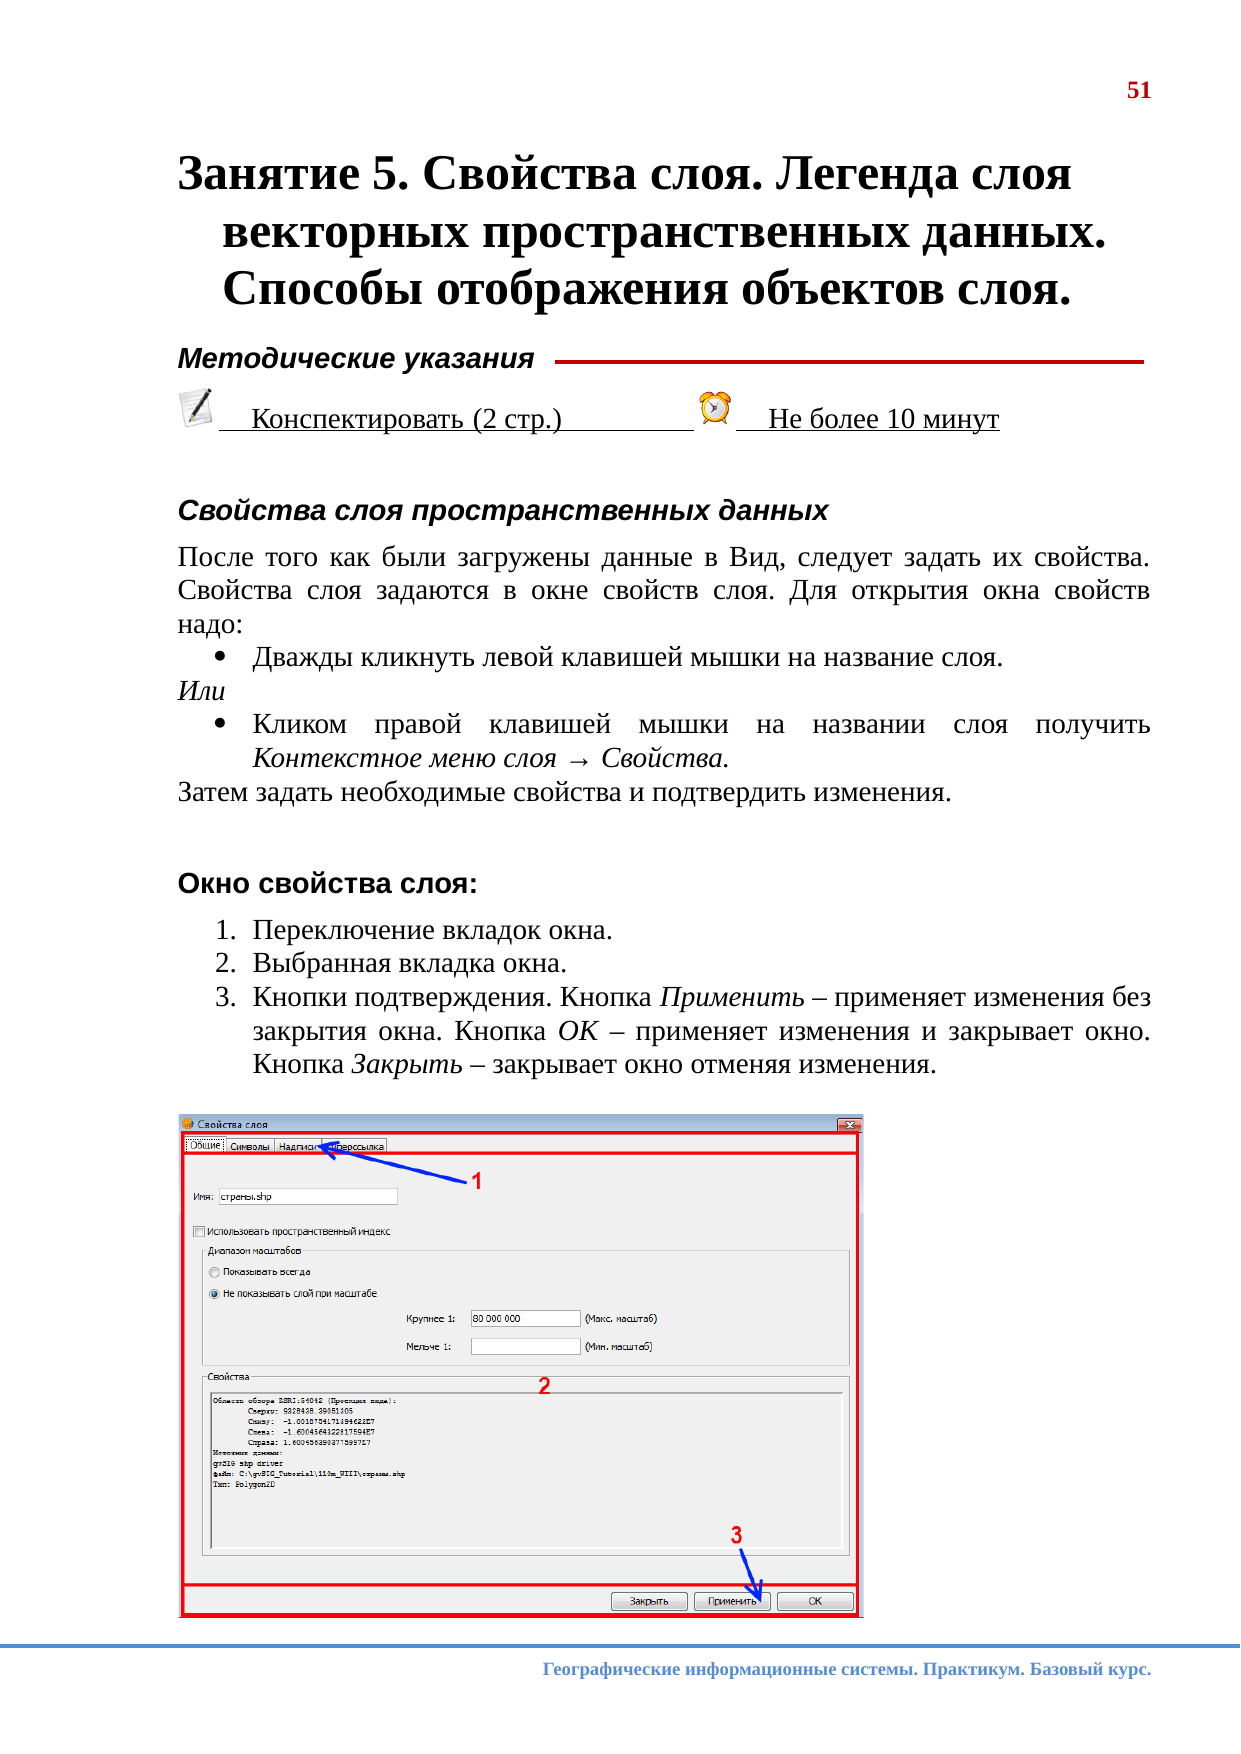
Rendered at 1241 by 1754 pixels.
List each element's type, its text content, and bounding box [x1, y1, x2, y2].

list Переключение вкладок окна. [215, 912, 1152, 946]
list Кликом правой клавишей мышки на названии слоя получить Контекстное меню слоя → Свойства. [215, 707, 1152, 774]
subtitle Свойства слоя пространственных данных [177, 493, 1152, 526]
list Выбранная вкладка окна. [215, 946, 1152, 979]
subtitle Методические указания [177, 341, 1152, 374]
picture [695, 388, 734, 427]
text Или [177, 673, 1152, 707]
list Дважды кликнуть левой клавишей мышки на название слоя. [215, 639, 1152, 673]
text Конспектировать (2 стр.) Не более 10 минут [177, 387, 1152, 434]
subtitle Занятие 5. Свойства слоя. Легенда слоя векторных пространственных данных. Способы отображения объектов слоя. [177, 143, 1152, 316]
picture [178, 1114, 864, 1618]
picture [178, 388, 217, 427]
text Затем задать необходимые свойства и подтвердить изменения. [177, 774, 1152, 807]
subtitle Окно свойства слоя: [177, 866, 1152, 899]
list Кнопки подтверждения. Кнопка Применить – применяет изменения без закрытия окна. Кнопка ОК – применяет изменения и закрывает окно. Кнопка Закрыть – закрывает окно отменяя изменения. [215, 979, 1152, 1080]
text После того как были загружены данные в Вид, следует задать их свойства. Свойства слоя задаются в окне свойств слоя. Для открытия окна свойств надо: [177, 539, 1152, 639]
